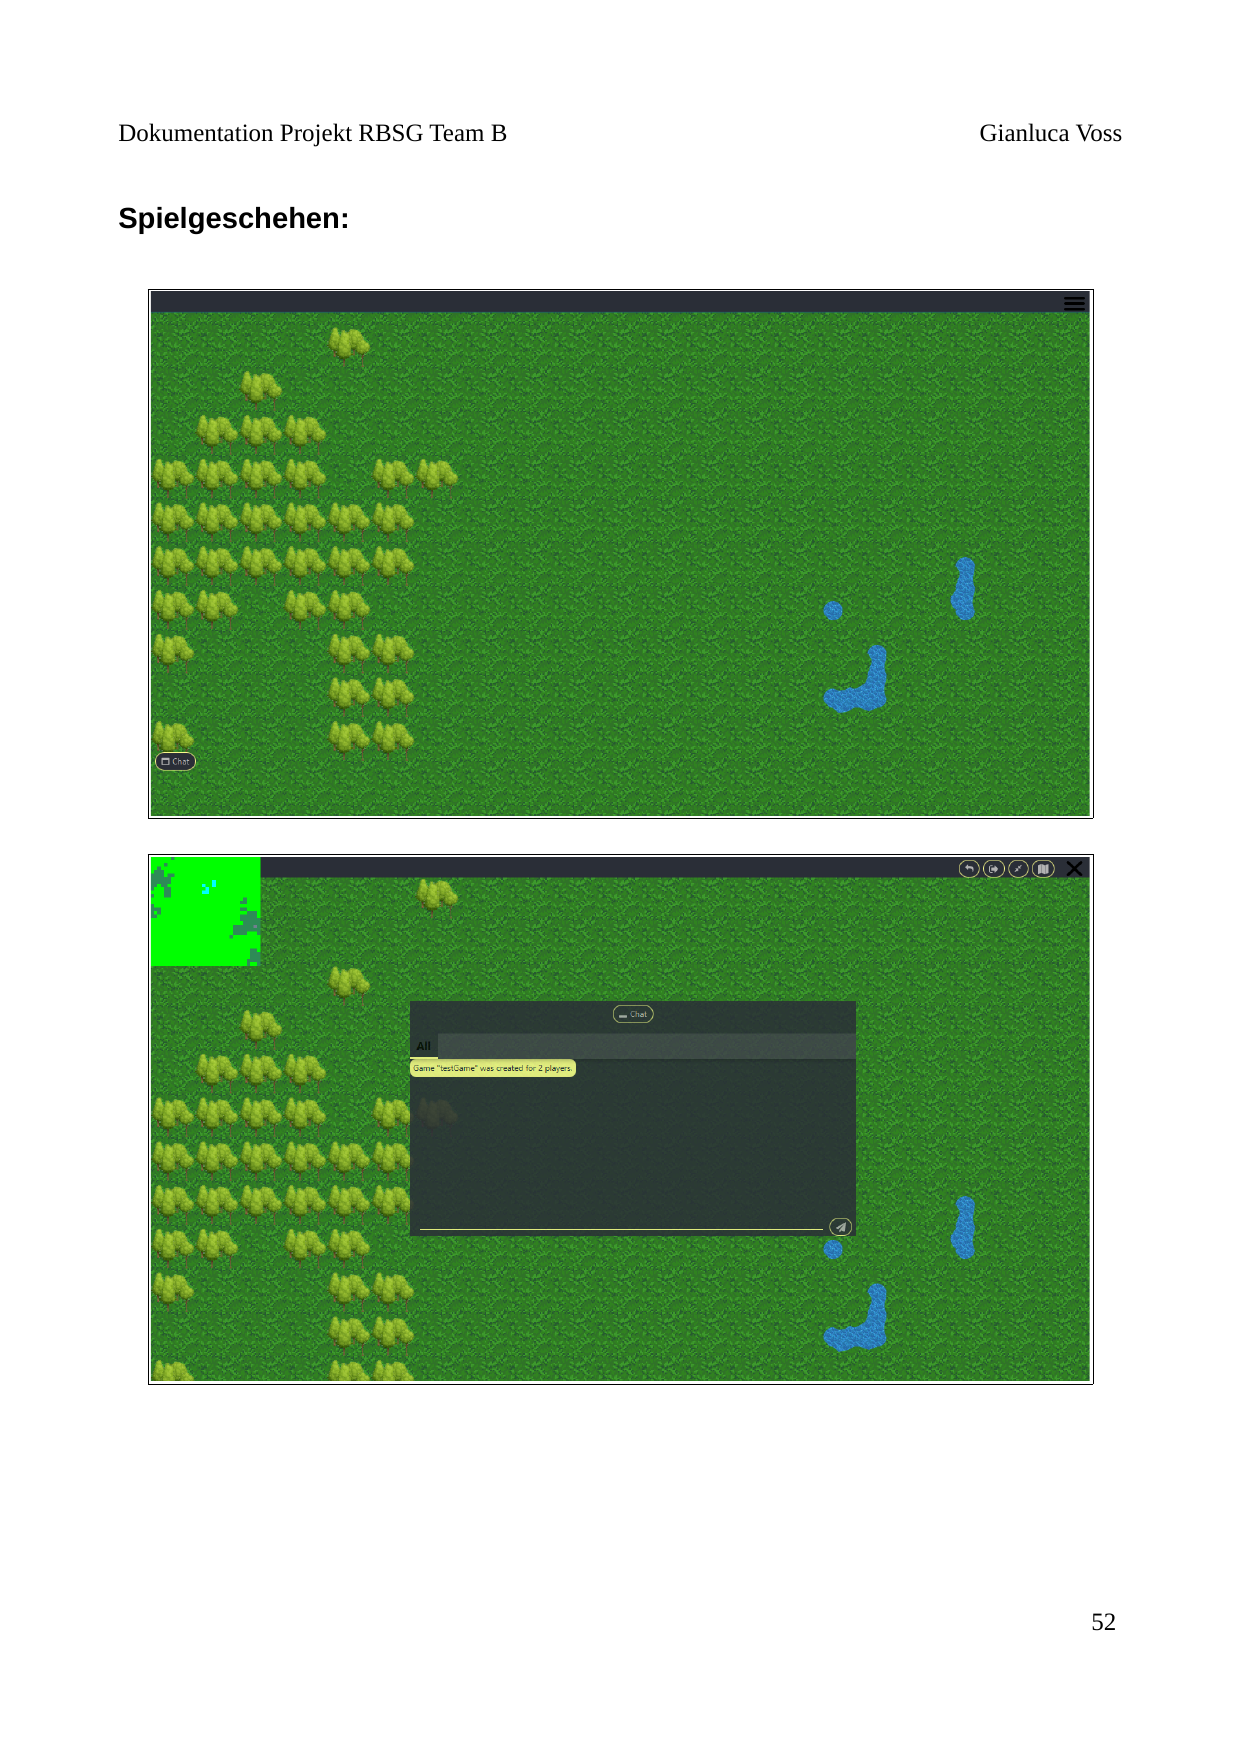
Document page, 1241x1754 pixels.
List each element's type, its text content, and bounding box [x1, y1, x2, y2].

picture [150, 291, 1090, 816]
subtitle Spielgeschehen: [118, 201, 1122, 235]
picture [150, 857, 1090, 1381]
